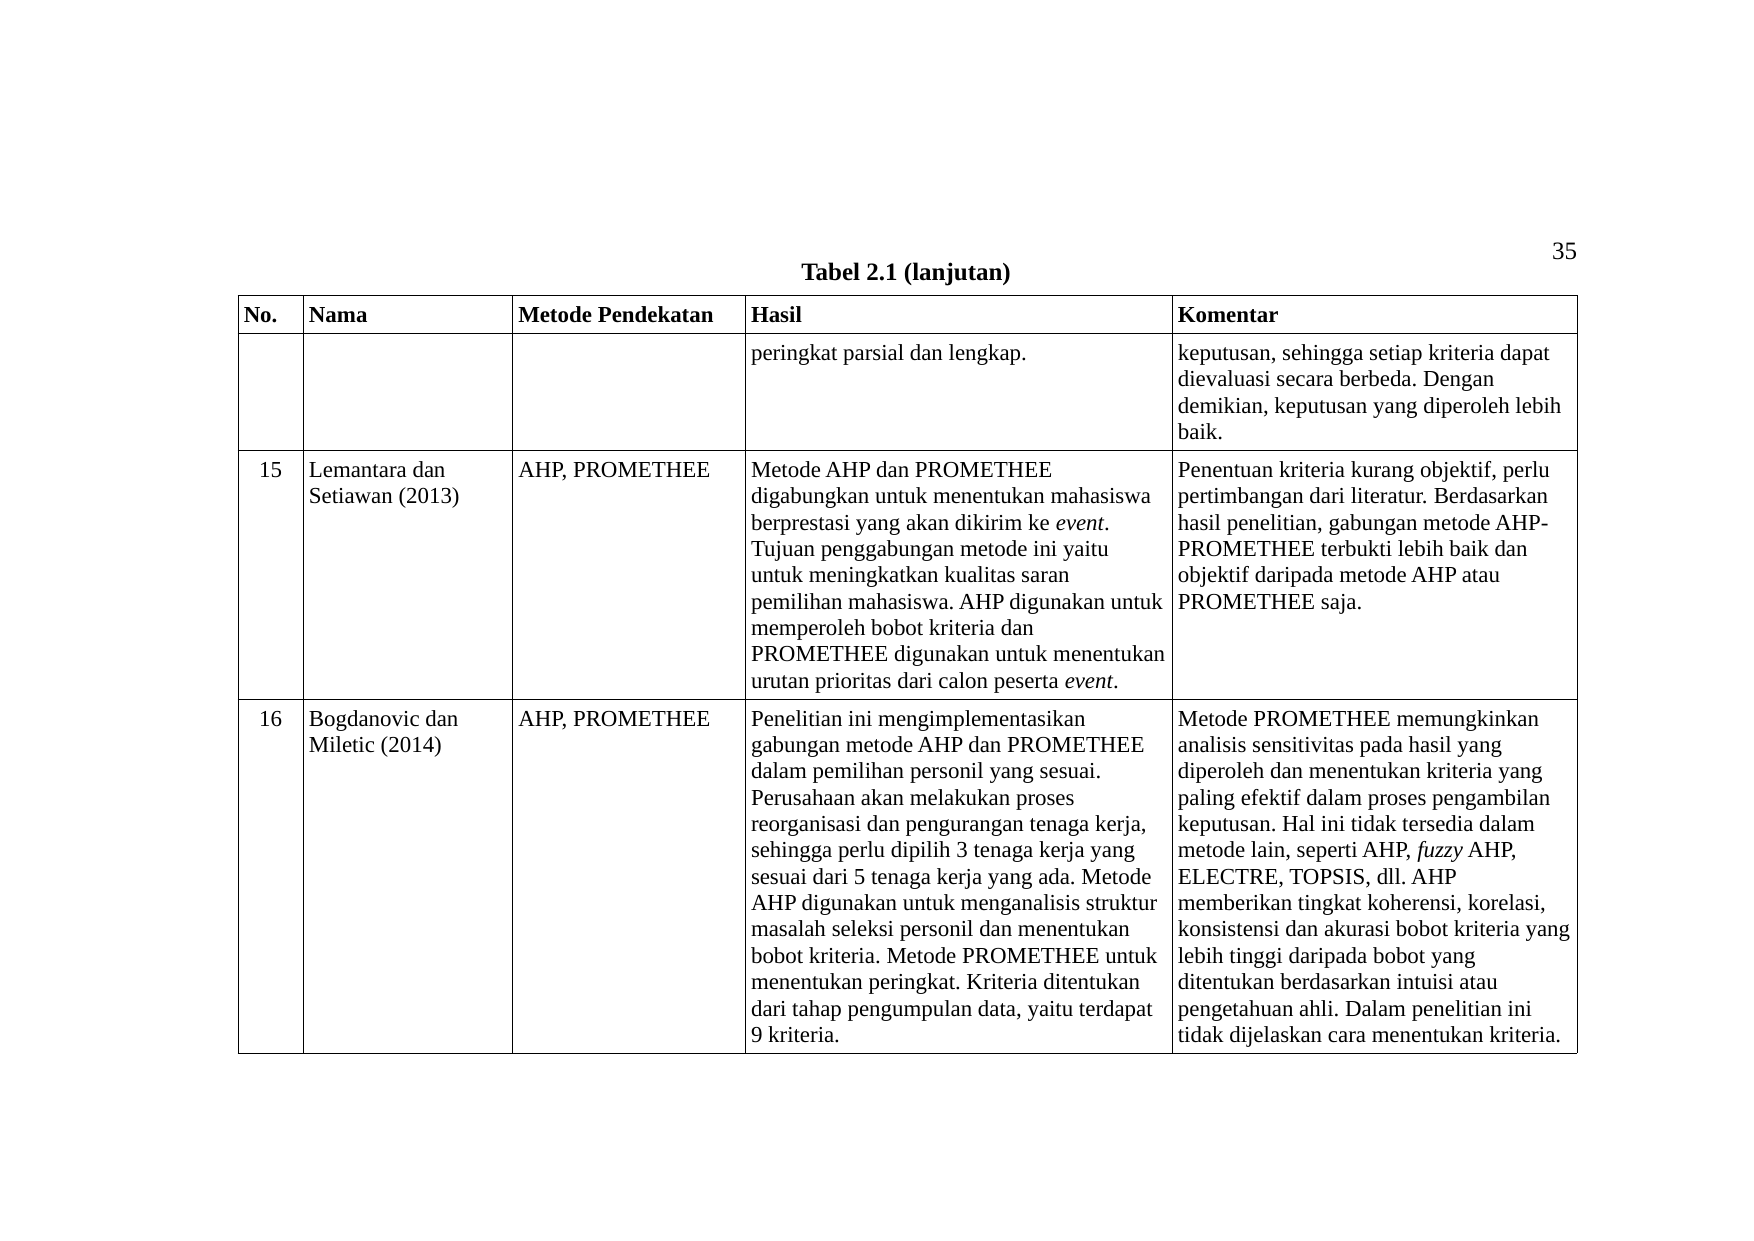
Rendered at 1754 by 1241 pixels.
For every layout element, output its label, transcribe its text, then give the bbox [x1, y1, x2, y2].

text Tabel 2.1 (lanjutan) [274, 257, 1538, 286]
table_header No. [239, 296, 303, 333]
table_cell peringkat parsial dan lengkap. [746, 334, 1172, 450]
table_header Hasil [746, 296, 1172, 333]
table_cell 16 [239, 700, 303, 1053]
table_cell Bogdanovic dan Miletic (2014) [304, 700, 512, 1053]
table_cell [304, 334, 512, 450]
table_cell AHP, PROMETHEE [513, 451, 745, 699]
table_cell [513, 334, 745, 450]
table_cell Lemantara dan Setiawan (2013) [304, 451, 512, 699]
table_cell keputusan, sehingga setiap kriteria dapat dievaluasi secara berbeda. Dengan demikian, keputusan yang diperoleh lebih baik. [1173, 334, 1577, 450]
table_cell Metode AHP dan PROMETHEE digabungkan untuk menentukan mahasiswa berprestasi yang akan dikirim ke event. Tujuan penggabungan metode ini yaitu untuk meningkatkan kualitas saran pemilihan mahasiswa. AHP digunakan untuk memperoleh bobot kriteria dan PROMETHEE digunakan untuk menentukan urutan prioritas dari calon peserta event. [746, 451, 1172, 699]
table_cell Metode PROMETHEE memungkinkan analisis sensitivitas pada hasil yang diperoleh dan menentukan kriteria yang paling efektif dalam proses pengambilan keputusan. Hal ini tidak tersedia dalam metode lain, seperti AHP, fuzzy AHP, ELECTRE, TOPSIS, dll. AHP memberikan tingkat koherensi, korelasi, konsistensi dan akurasi bobot kriteria yang lebih tinggi daripada bobot yang ditentukan berdasarkan intuisi atau pengetahuan ahli. Dalam penelitian ini tidak dijelaskan cara menentukan kriteria. [1173, 700, 1577, 1053]
table_header Komentar [1173, 296, 1577, 333]
table_cell AHP, PROMETHEE [513, 700, 745, 1053]
table_header Metode Pendekatan [513, 296, 745, 333]
table_cell Penelitian ini mengimplementasikan gabungan metode AHP dan PROMETHEE dalam pemilihan personil yang sesuai. Perusahaan akan melakukan proses reorganisasi dan pengurangan tenaga kerja, sehingga perlu dipilih 3 tenaga kerja yang sesuai dari 5 tenaga kerja yang ada. Metode AHP digunakan untuk menganalisis struktur masalah seleksi personil dan menentukan bobot kriteria. Metode PROMETHEE untuk menentukan peringkat. Kriteria ditentukan dari tahap pengumpulan data, yaitu terdapat 9 kriteria. [746, 700, 1172, 1053]
table_cell Penentuan kriteria kurang objektif, perlu pertimbangan dari literatur. Berdasarkan hasil penelitian, gabungan metode AHP-PROMETHEE terbukti lebih baik dan objektif daripada metode AHP atau PROMETHEE saja. [1173, 451, 1577, 699]
table_cell 15 [239, 451, 303, 699]
table_header Nama [304, 296, 512, 333]
table_cell [239, 334, 303, 450]
